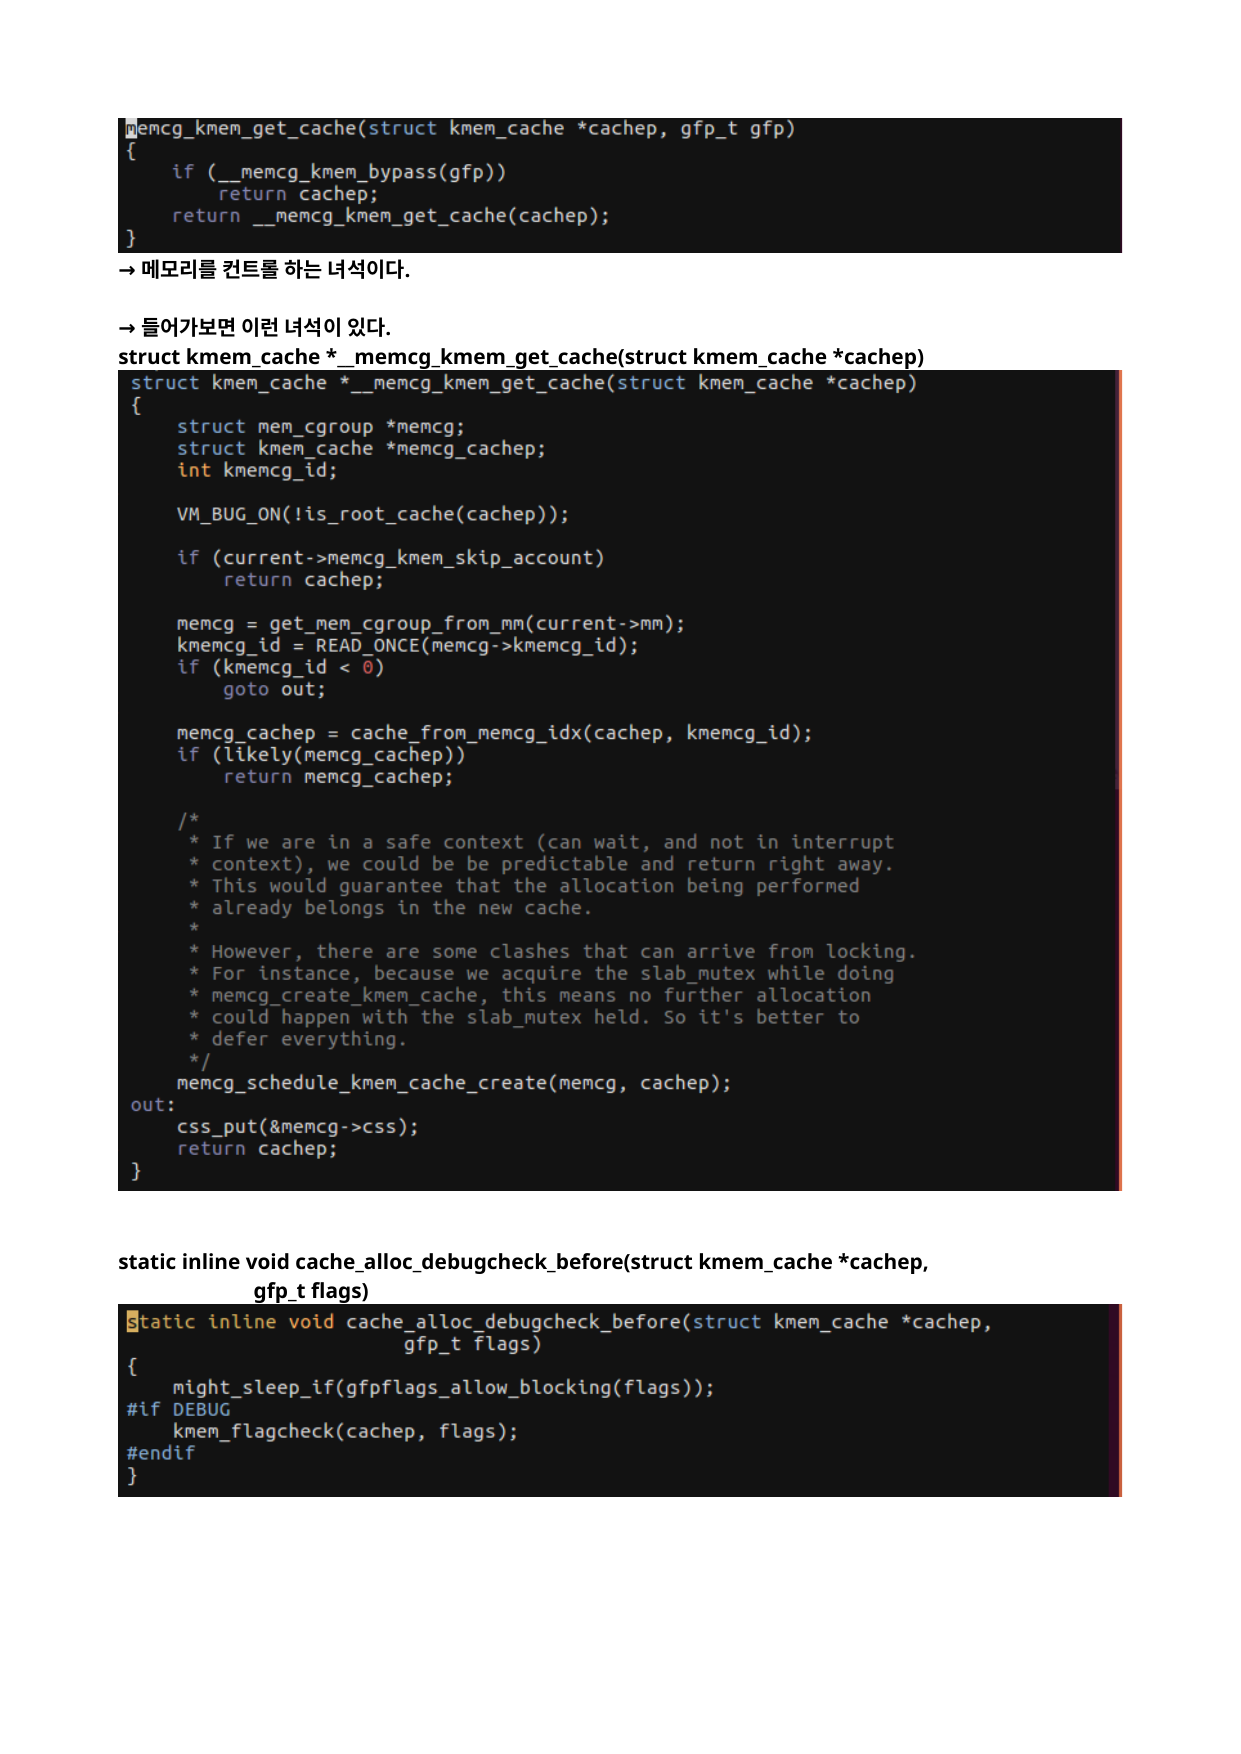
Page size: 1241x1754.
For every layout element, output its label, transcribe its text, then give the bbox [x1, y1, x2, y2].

text static inline void cache_alloc_debugcheck_before(struct kmem_cache *cachep, [118, 1247, 1122, 1276]
picture [118, 1304, 1123, 1497]
text gfp_t flags) [118, 1276, 1122, 1304]
text struct kmem_cache *__memcg_kmem_get_cache(struct kmem_cache *cachep) [118, 342, 1122, 370]
picture [118, 370, 1123, 1191]
text → 메모리를 컨트롤 하는 녀석이다. [118, 253, 1122, 283]
picture [118, 118, 1123, 253]
text → 들어가보면 이런 녀석이 있다. [118, 312, 1122, 342]
